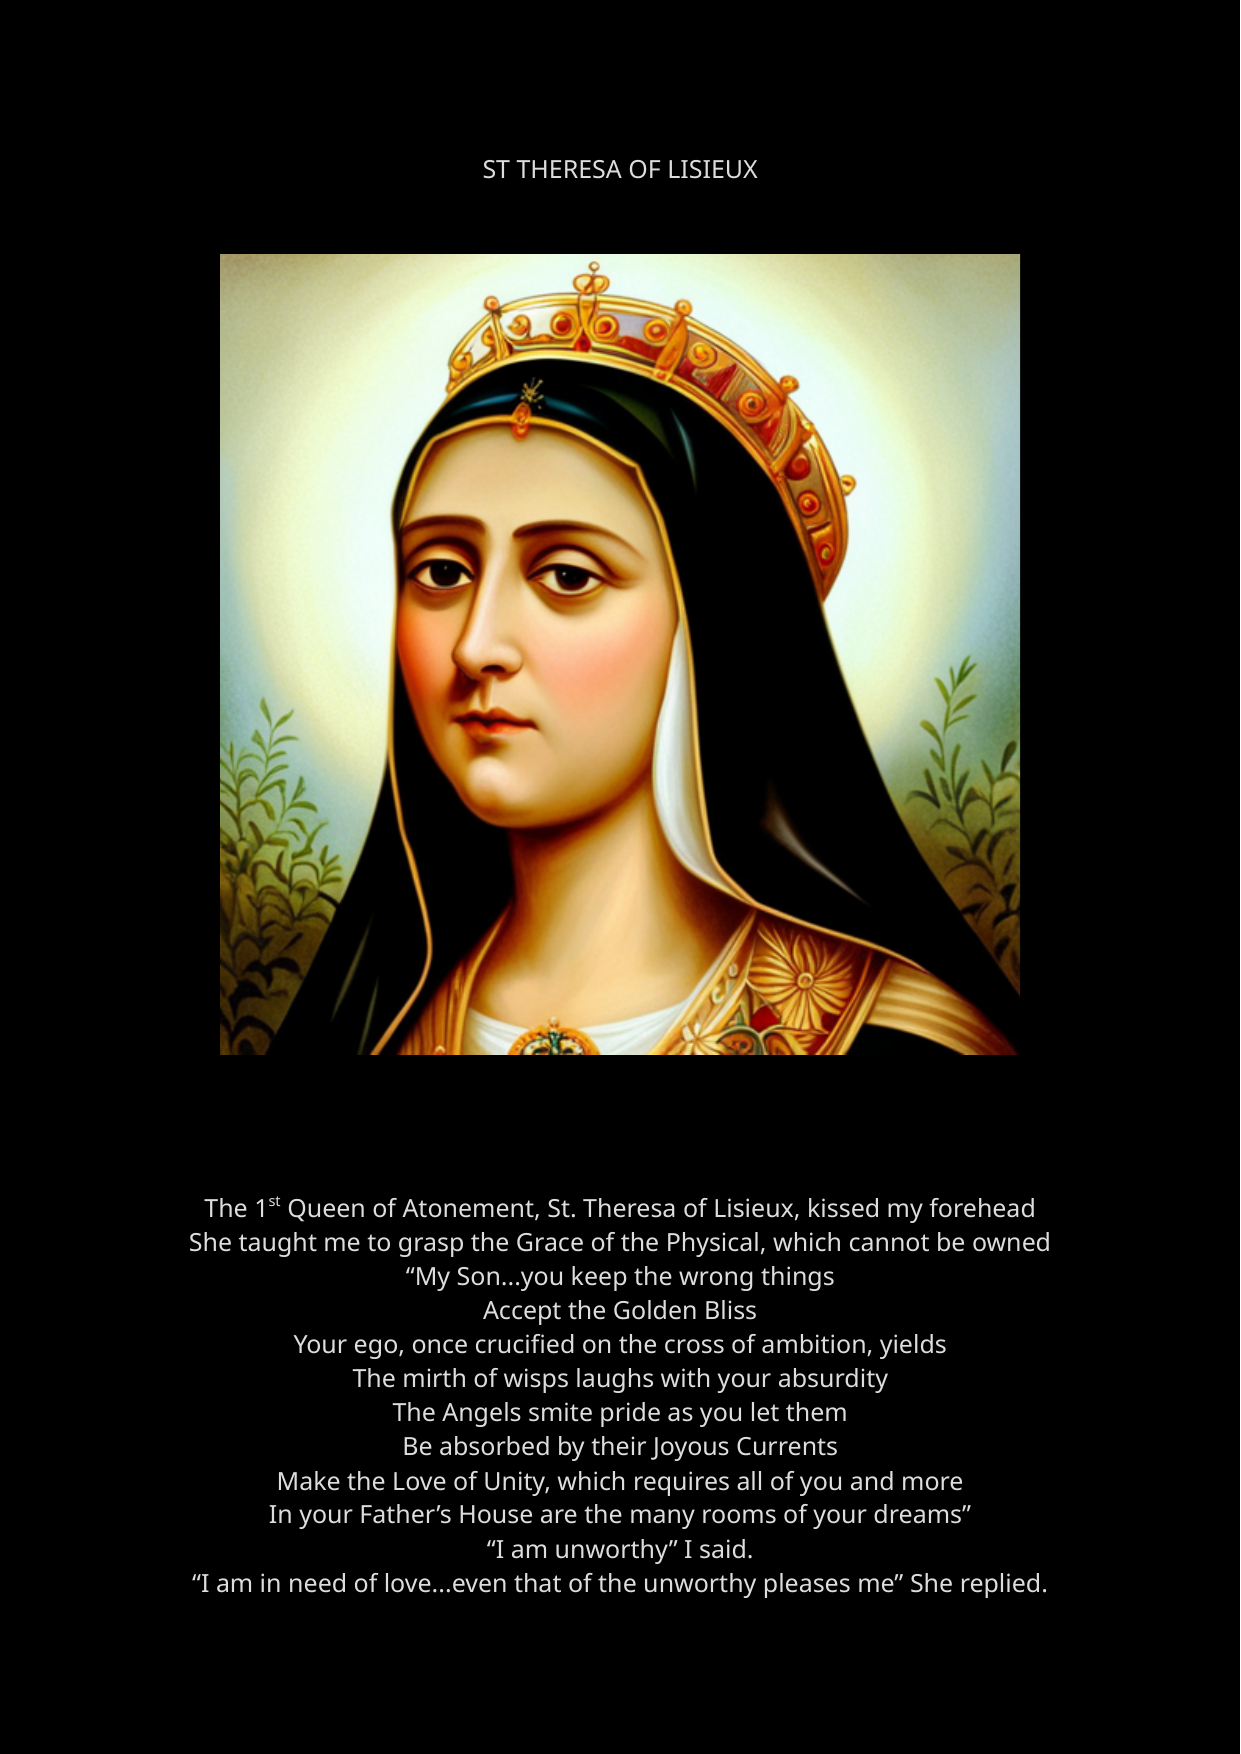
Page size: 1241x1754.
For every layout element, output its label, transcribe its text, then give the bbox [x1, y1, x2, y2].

text ST THERESA OF LISIEUX [118, 152, 1122, 186]
text The mirth of wisps laughs with your absurdity [118, 1361, 1122, 1395]
text She taught me to grasp the Grace of the Physical, which cannot be owned [118, 1225, 1122, 1259]
text Be absorbed by their Joyous Currents [118, 1429, 1122, 1463]
text “My Son...you keep the wrong things [118, 1259, 1122, 1293]
text Make the Love of Unity, which requires all of you and more [118, 1463, 1122, 1497]
text The 1st Queen of Atonement, St. Theresa of Lisieux, kissed my forehead [118, 1191, 1122, 1225]
text Accept the Golden Bliss [118, 1293, 1122, 1327]
text “I am unworthy” I said. [118, 1531, 1122, 1565]
text Your ego, once crucified on the cross of ambition, yields [118, 1327, 1122, 1361]
text In your Father’s House are the many rooms of your dreams” [118, 1497, 1122, 1531]
picture [220, 254, 1020, 1055]
text The Angels smite pride as you let them [118, 1395, 1122, 1429]
text “I am in need of love...even that of the unworthy pleases me” She replied. [118, 1565, 1122, 1599]
